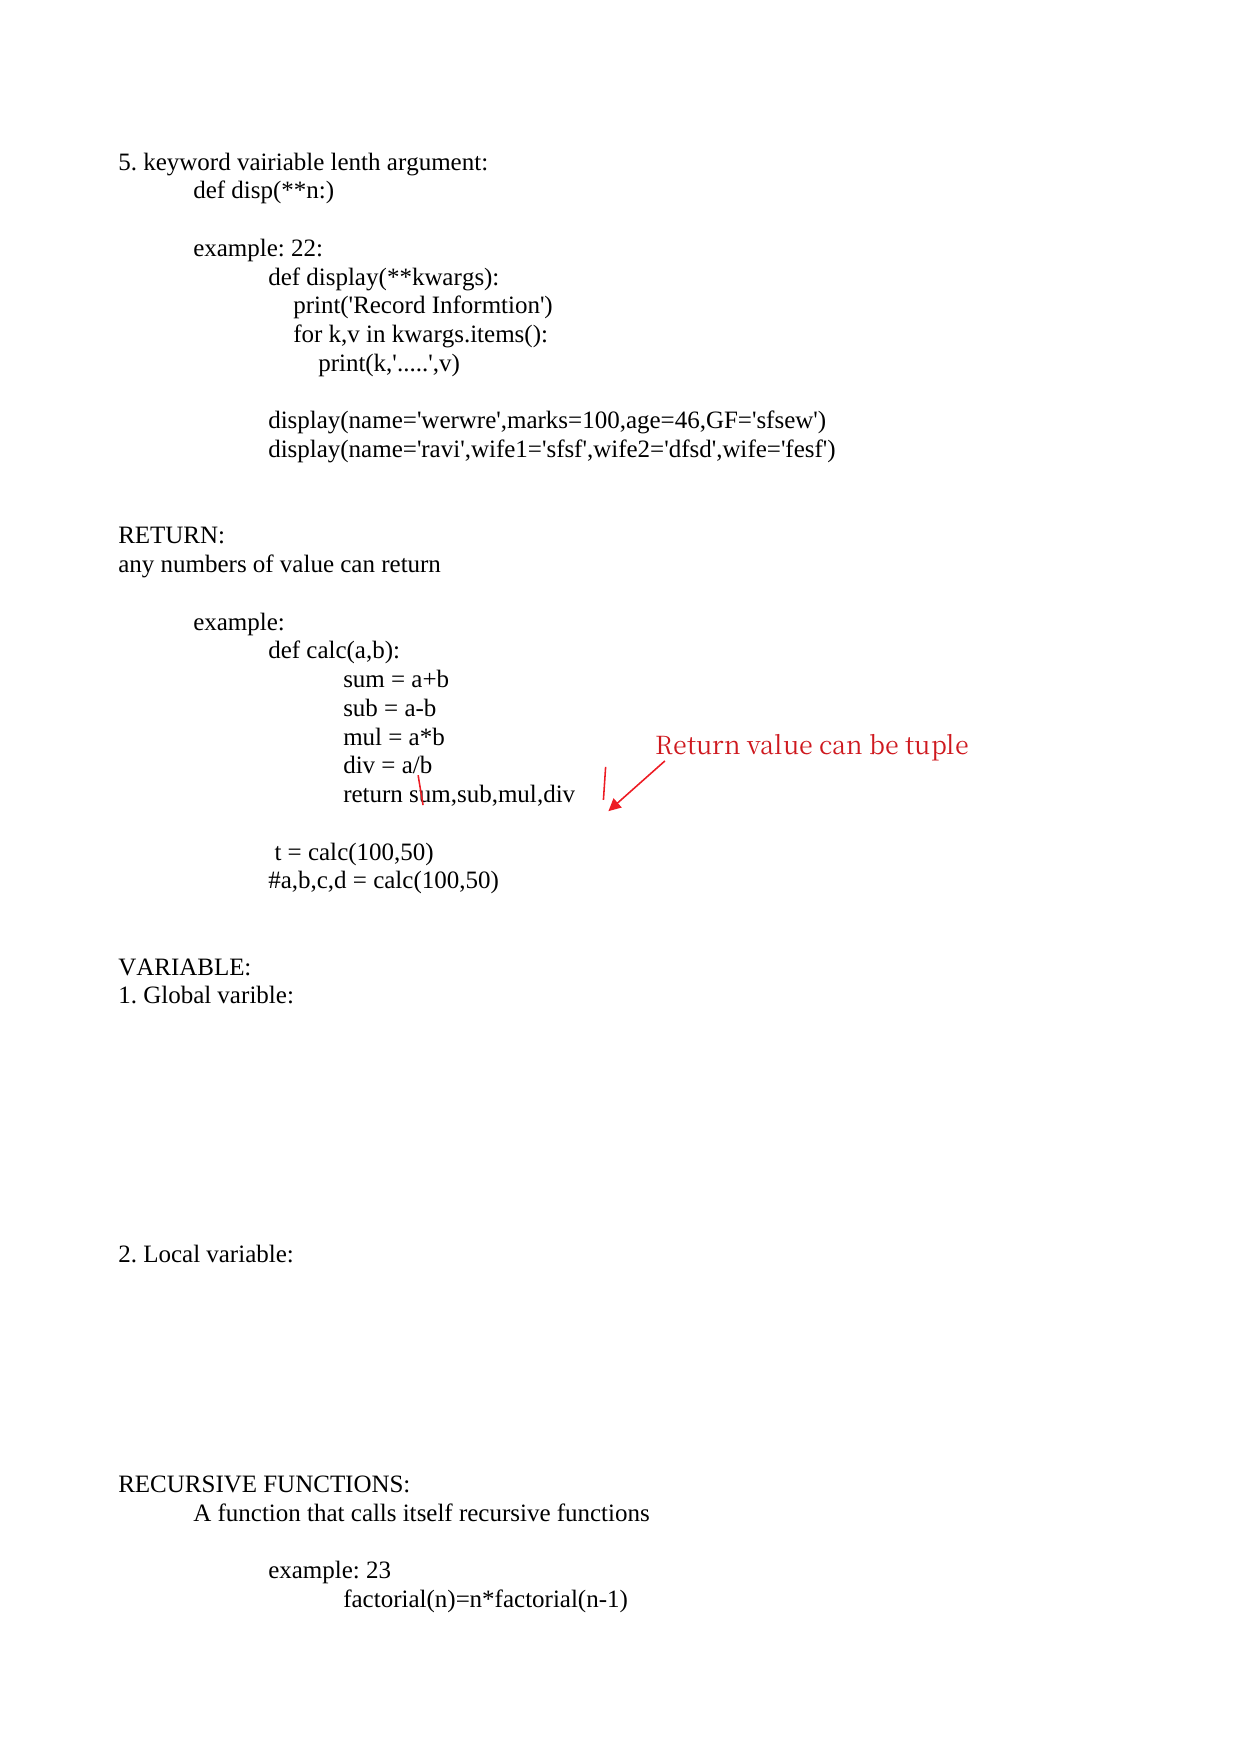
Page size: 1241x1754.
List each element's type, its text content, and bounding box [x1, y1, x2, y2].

text factorial(n)=n*factorial(n-1) [118, 1584, 1122, 1613]
text sub = a-b [118, 693, 1122, 722]
text RETURN: [118, 521, 1122, 549]
text Return value can be tuple [656, 734, 1007, 759]
text 5. keyword vairiable lenth argument: [118, 147, 1122, 176]
text mul = a*b [118, 722, 1122, 751]
text example: [118, 607, 1122, 636]
text any numbers of value can return [118, 549, 1122, 578]
text def disp(**n:) [118, 176, 1122, 204]
text 1. Global varible: [118, 981, 1122, 1009]
text example: 22: [118, 233, 1122, 262]
text return sum,sub,mul,div [118, 779, 642, 808]
text RECURSIVE FUNCTIONS: [118, 1469, 1122, 1498]
text example: 23 [118, 1556, 1122, 1584]
text #a,b,c,d = calc(100,50) [118, 866, 1122, 894]
text print(k,'.....',v) [118, 348, 1122, 377]
text display(name='ravi',wife1='sfsf',wife2='dfsd',wife='fesf') [118, 434, 1122, 463]
text def display(**kwargs): [118, 262, 1122, 291]
text print('Record Informtion') [118, 291, 1122, 319]
text VARIABLE: [118, 952, 1122, 981]
text [619, 779, 1122, 808]
text 2. Local variable: [118, 1239, 1122, 1268]
text t = calc(100,50) [118, 837, 1122, 866]
text div = a/b [118, 751, 1122, 779]
text A function that calls itself recursive functions [118, 1498, 1122, 1527]
text def calc(a,b): [118, 636, 1122, 664]
text sum = a+b [118, 664, 1122, 693]
text for k,v in kwargs.items(): [118, 319, 1122, 348]
text display(name='werwre',marks=100,age=46,GF='sfsew') [118, 406, 1122, 434]
